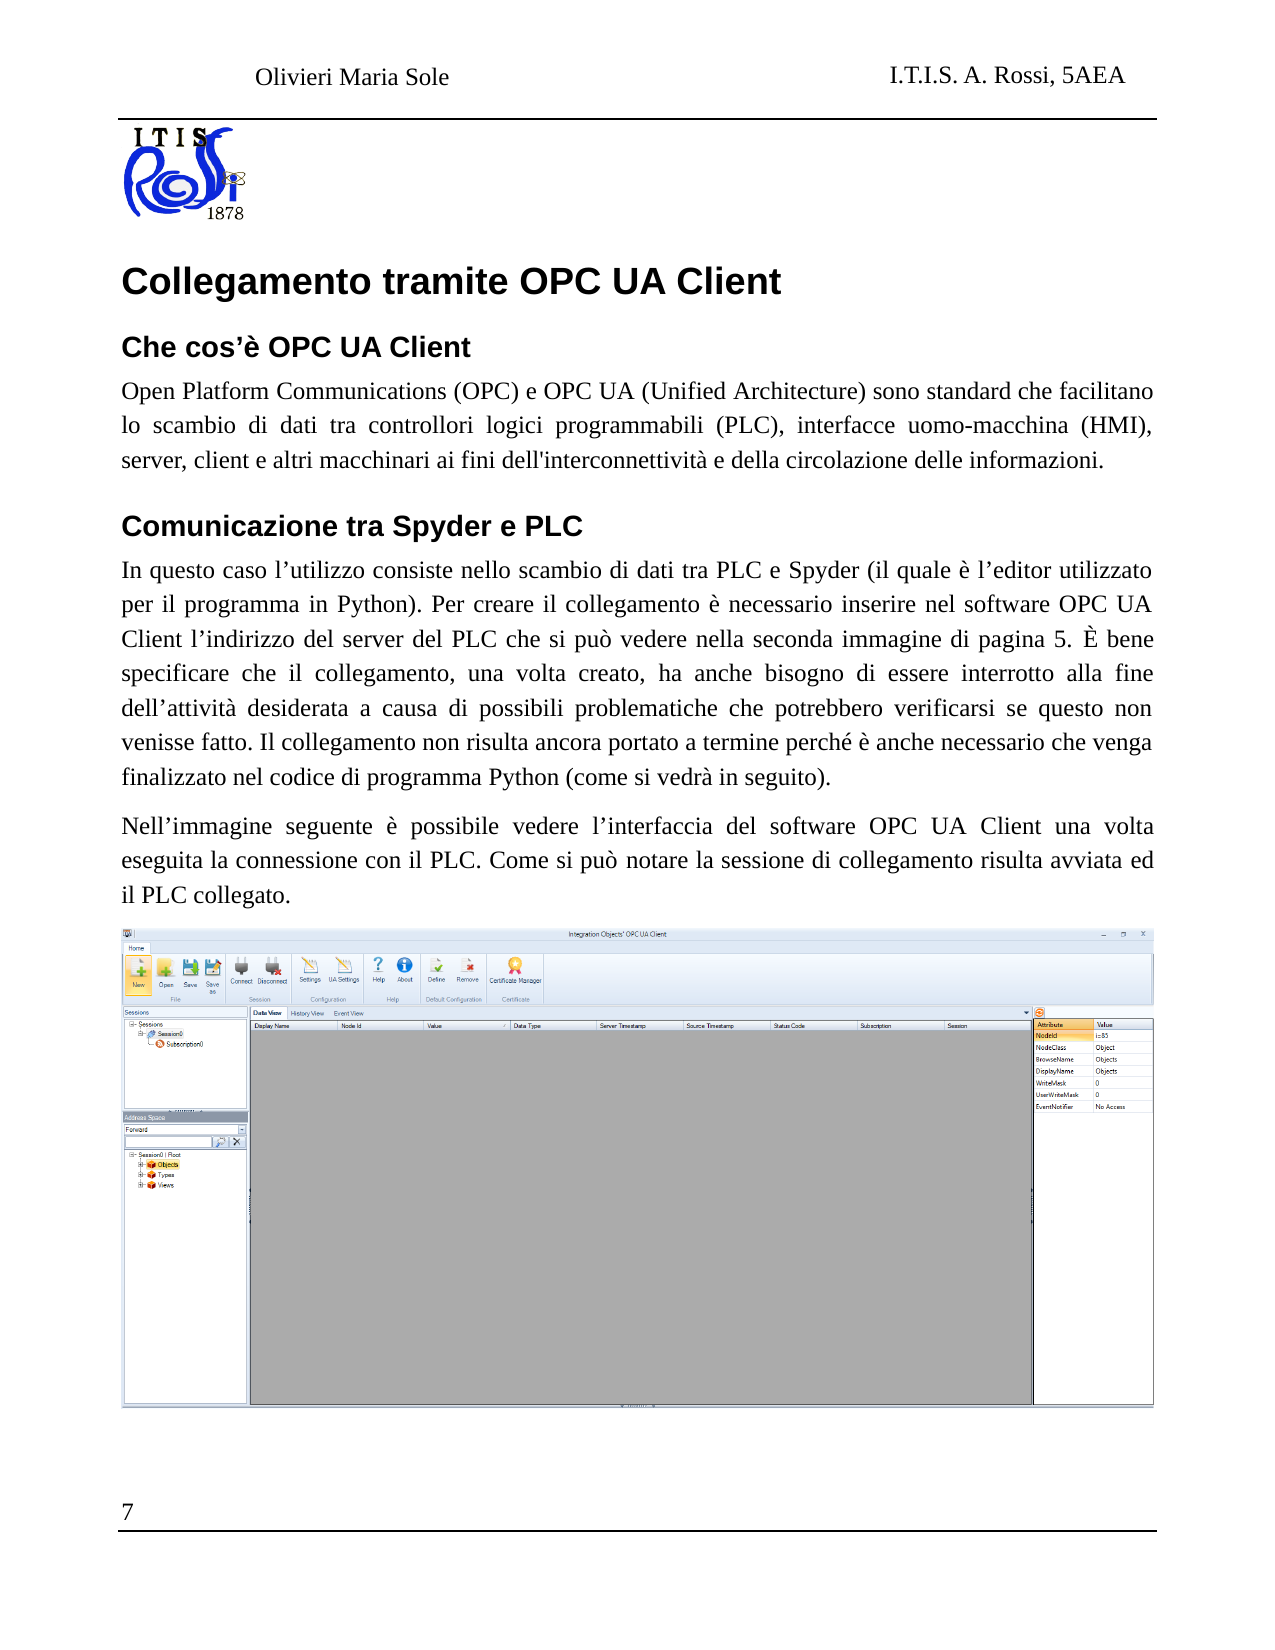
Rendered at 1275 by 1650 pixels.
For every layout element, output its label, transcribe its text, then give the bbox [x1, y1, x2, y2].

subtitle Comunicazione tra Spyder e PLC [121, 509, 1154, 542]
text Open Platform Communications (OPC) e OPC UA (Unified Architecture) sono standard che facilitano lo scambio di dati tra controllori logici programmabili (PLC), interfacce uomo-macchina (HMI), server, client e altri macchinari ai fini dell'interconnettività e della circolazione delle informazioni. [121, 376, 1154, 474]
picture [121, 928, 1154, 1409]
picture [121, 123, 249, 225]
text In questo caso l’utilizzo consiste nello scambio di dati tra PLC e Spyder (il quale è l’editor utilizzato per il programma in Python). Per creare il collegamento è necessario inserire nel software OPC UA Client l’indirizzo del server del PLC che si può vedere nella seconda immagine di pagina 5. È bene specificare che il collegamento, una volta creato, ha anche bisogno di essere interrotto alla fine dell’attività desiderata a causa di possibili problematiche che potrebbero verificarsi se questo non venisse fatto. Il collegamento non risulta ancora portato a termine perché è anche necessario che venga finalizzato nel codice di programma Python (come si vedrà in seguito). [121, 555, 1154, 791]
subtitle Che cos’è OPC UA Client [121, 330, 1154, 364]
subtitle Collegamento tramite OPC UA Client [121, 259, 1154, 303]
text Nell’immagine seguente è possibile vedere l’interfaccia del software OPC UA Client una volta eseguita la connessione con il PLC. Come si può notare la sessione di collegamento risulta avviata ed il PLC collegato. [121, 811, 1154, 909]
